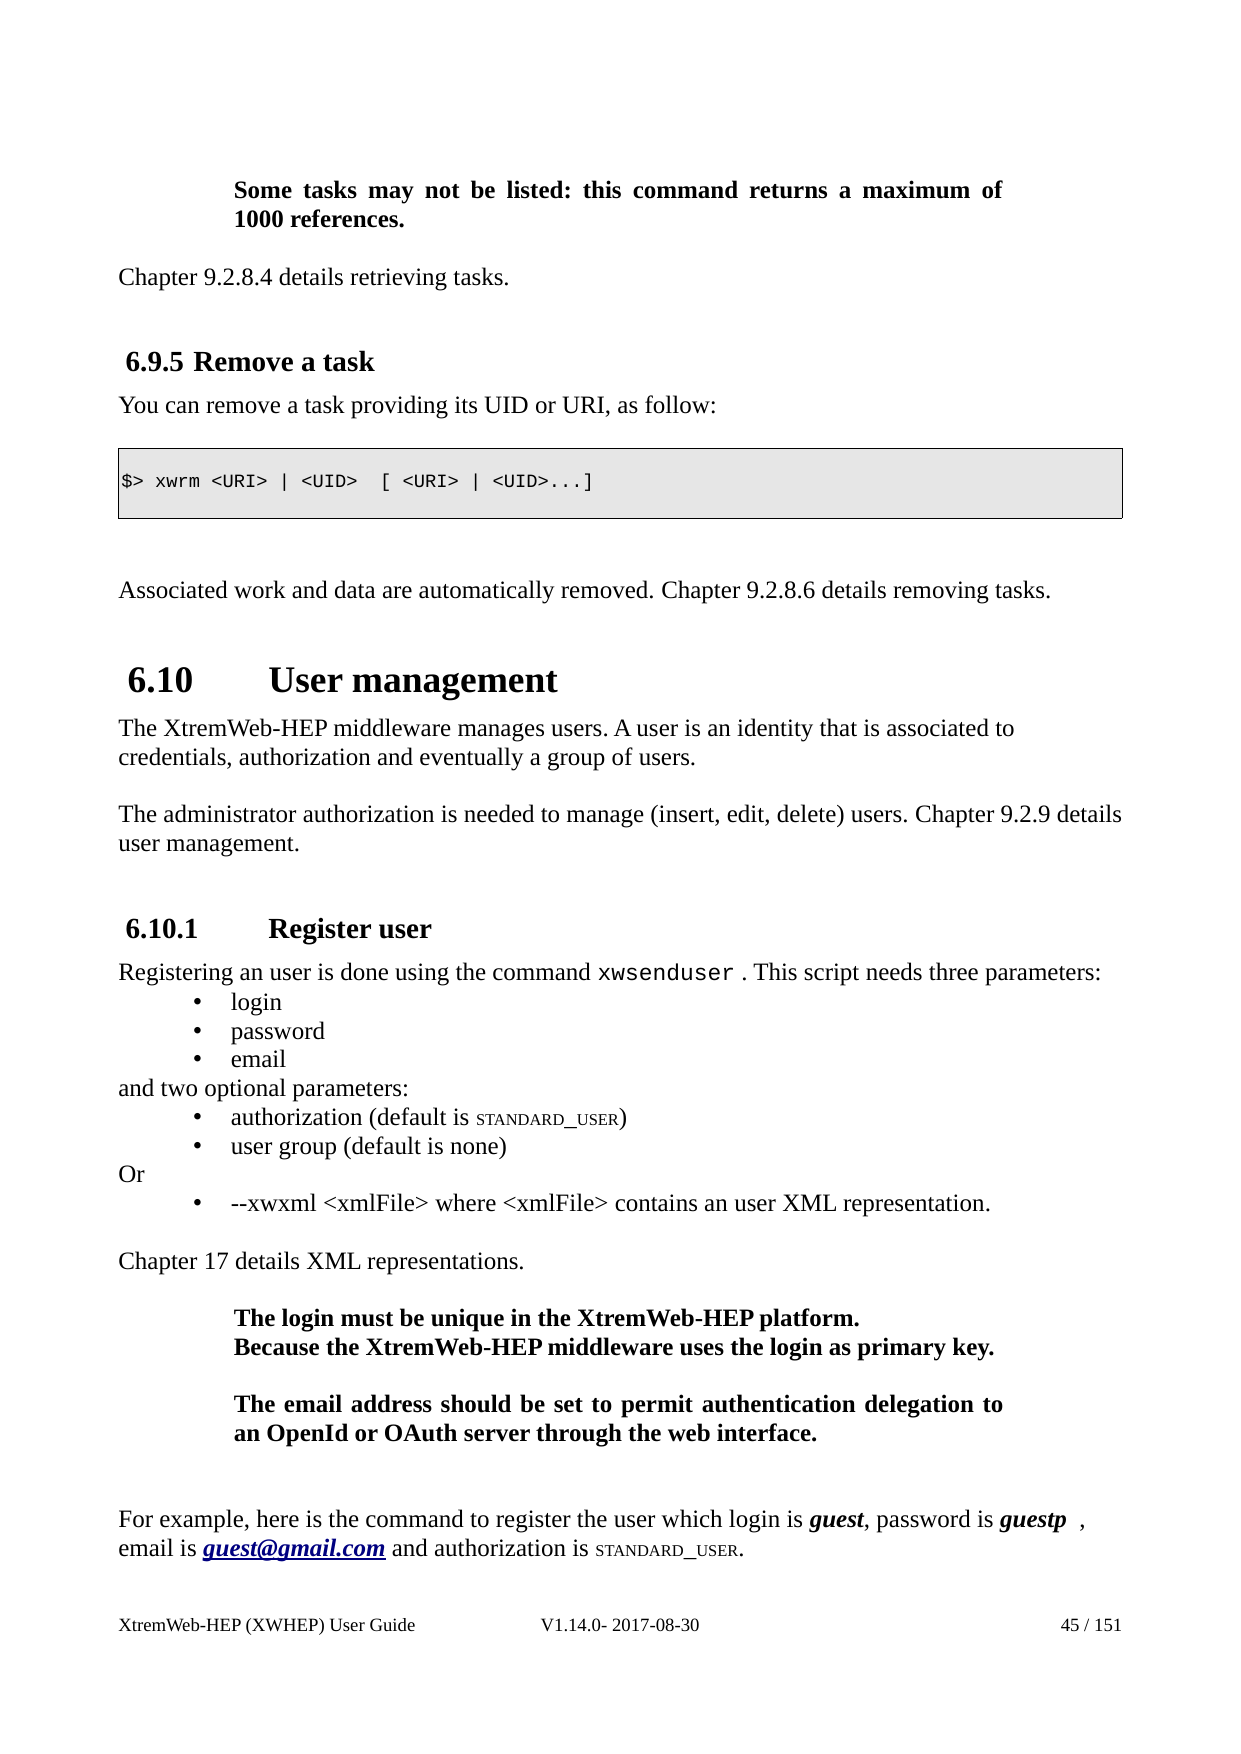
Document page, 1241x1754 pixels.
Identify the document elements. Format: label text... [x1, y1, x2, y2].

text and two optional parameters: [118, 1073, 1122, 1102]
text The XtremWeb-HEP middleware manages users. A user is an identity that is associated to credentials, authorization and eventually a group of users. [118, 713, 1122, 771]
text You can remove a task providing its UID or URI, as follow: [118, 390, 1122, 419]
text The login must be unique in the XtremWeb-HEP platform. [233, 1303, 1004, 1332]
list user group (default is none) [193, 1131, 1122, 1159]
list --xwxml <xmlFile> where <xmlFile> contains an user XML representation. [193, 1188, 1122, 1217]
subtitle User management [118, 658, 1122, 701]
text For example, here is the command to register the user which login is guest, password is guestp , email is guest@gmail.com and authorization is standard_user. [118, 1504, 1122, 1562]
text The administrator authorization is needed to manage (insert, edit, delete) users. Chapter 9.2.9 details user management. [118, 799, 1122, 857]
text Or [118, 1159, 1122, 1188]
text Chapter 17 details XML representations. [118, 1246, 1122, 1274]
text $> xwrm <URI> | <UID> [ <URI> | <UID>...] [119, 469, 1122, 490]
subtitle Remove a task [118, 344, 1122, 378]
list authorization (default is standard_user) [193, 1102, 1122, 1131]
text Because the XtremWeb-HEP middleware uses the login as primary key. [233, 1332, 1004, 1361]
text Chapter 9.2.8.4 details retrieving tasks. [118, 262, 1122, 291]
list login [193, 987, 1122, 1016]
text Some tasks may not be listed: this command returns a maximum of 1000 references. [233, 176, 1004, 233]
text Registering an user is done using the command xwsenduser . This script needs three parameters: [118, 957, 1122, 987]
subtitle Register user [118, 911, 1122, 944]
list password [193, 1016, 1122, 1044]
text Associated work and data are automatically removed. Chapter 9.2.8.6 details removing tasks. [118, 575, 1122, 604]
text The email address should be set to permit authentication delegation to an OpenId or OAuth server through the web interface. [233, 1389, 1004, 1447]
list email [193, 1044, 1122, 1073]
